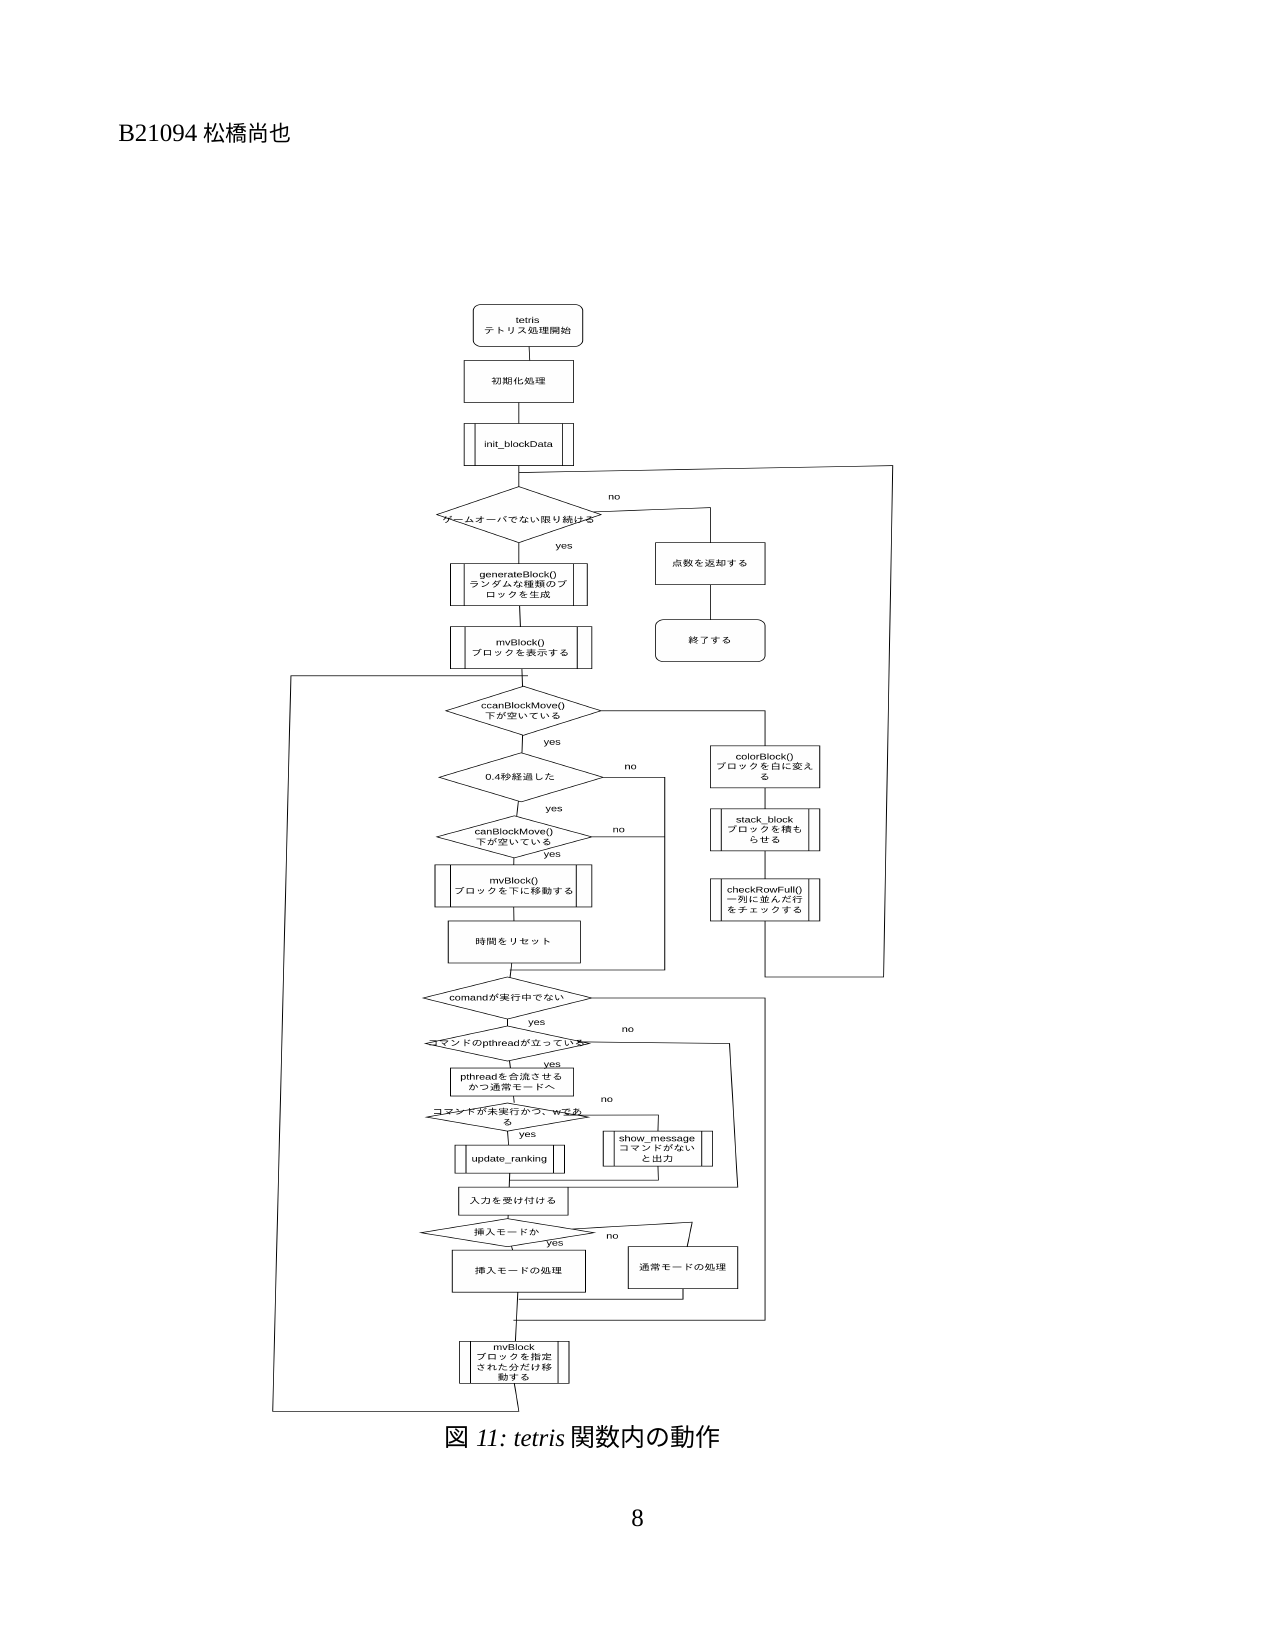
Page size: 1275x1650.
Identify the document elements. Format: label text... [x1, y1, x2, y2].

picture [263, 297, 904, 1420]
text 図 11: tetris関数内の動作 [263, 1420, 904, 1454]
